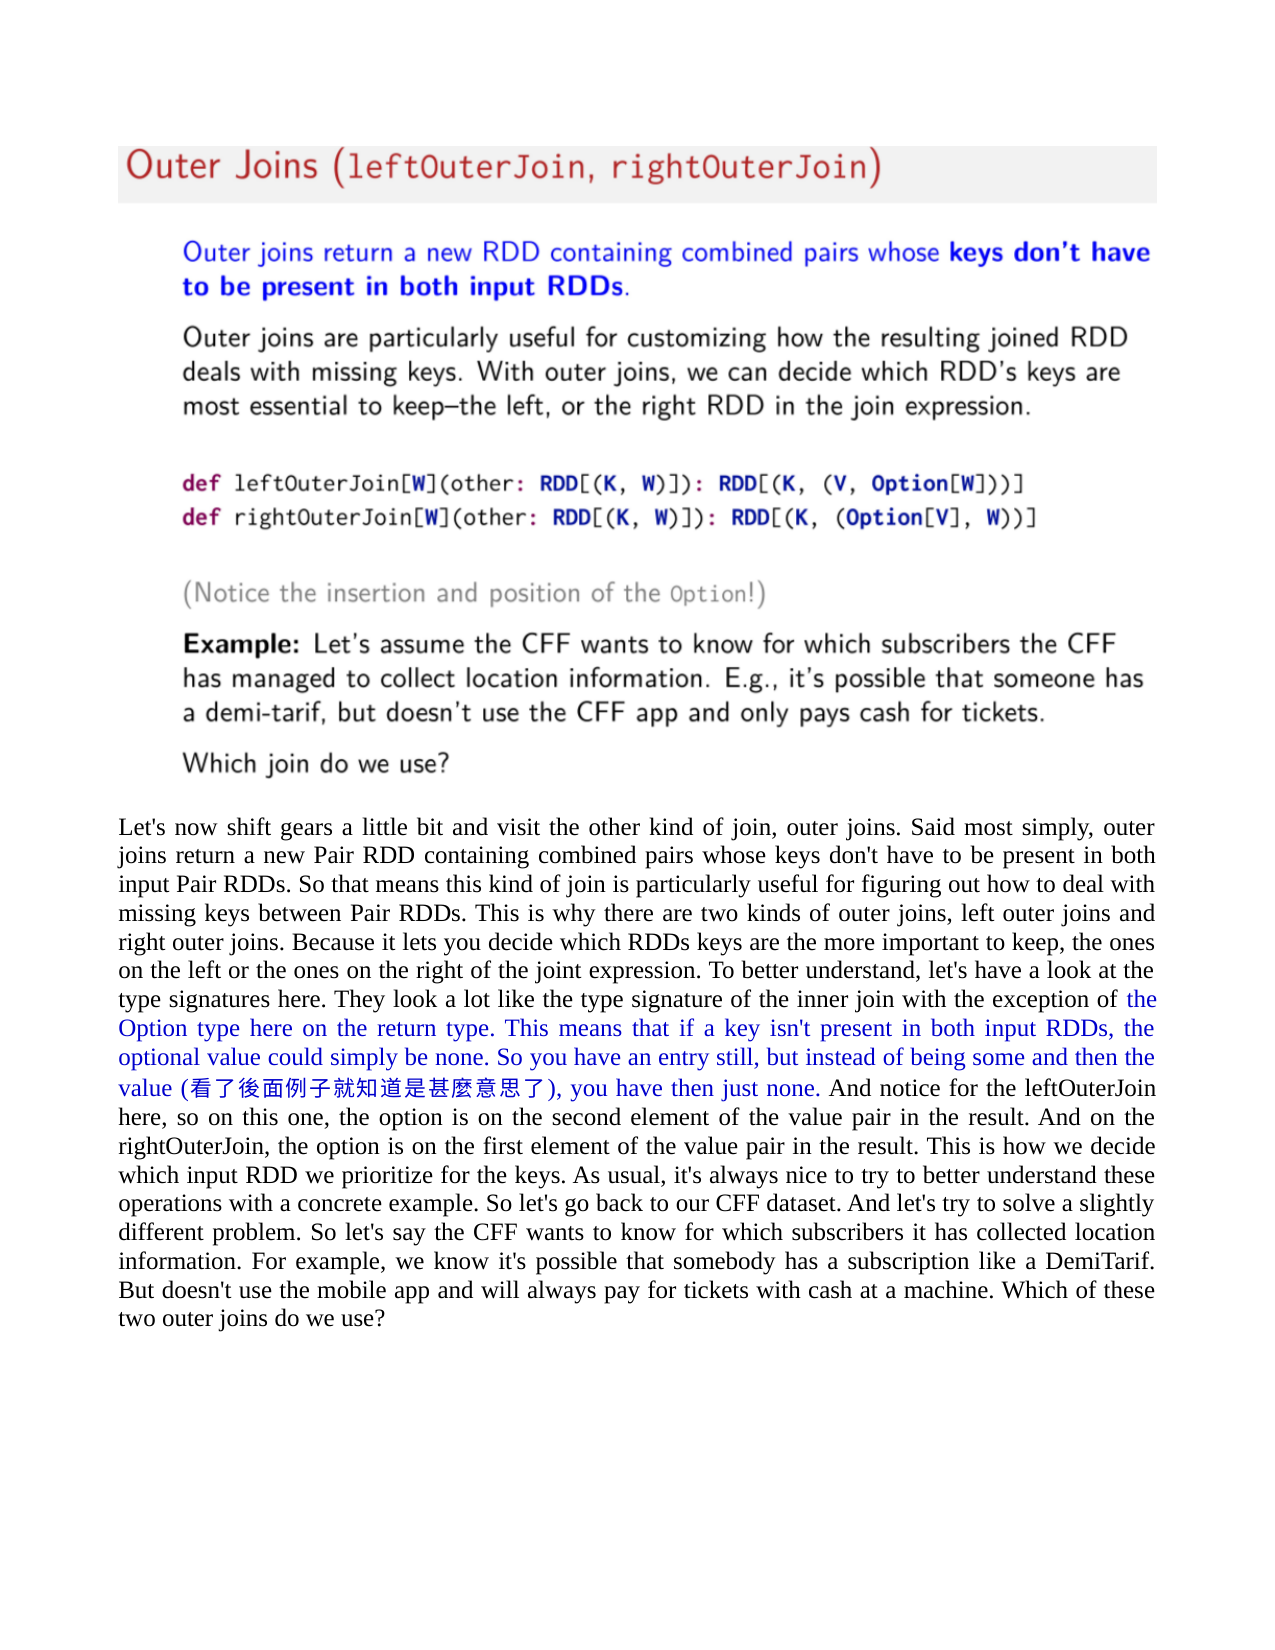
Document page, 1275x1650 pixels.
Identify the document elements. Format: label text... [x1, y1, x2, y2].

picture [118, 146, 1157, 783]
text Let's now shift gears a little bit and visit the other kind of join, outer joins. Said most simply, outer joins return a new Pair RDD containing combined pairs whose keys don't have to be present in both input Pair RDDs. So that means this kind of join is particularly useful for figuring out how to deal with missing keys between Pair RDDs. This is why there are two kinds of outer joins, left outer joins and right outer joins. Because it lets you decide which RDDs keys are the more important to keep, the ones on the left or the ones on the right of the joint expression. To better understand, let's have a look at the type signatures here. They look a lot like the type signature of the inner join with the exception of the Option type here on the return type. This means that if a key isn't present in both input RDDs, the optional value could simply be none. So you have an entry still, but instead of being some and then the value (看了後面例子就知道是甚麼意思了), you have then just none. And notice for the leftOuterJoin here, so on this one, the option is on the second element of the value pair in the result. And on the rightOuterJoin, the option is on the first element of the value pair in the result. This is how we decide which input RDD we prioritize for the keys. As usual, it's always nice to try to better understand these operations with a concrete example. So let's go back to our CFF dataset. And let's try to solve a slightly different problem. So let's say the CFF wants to know for which subscribers it has collected location information. For example, we know it's possible that somebody has a subscription like a DemiTarif. But doesn't use the mobile app and will always pay for tickets with cash at a machine. Which of these two outer joins do we use? [118, 812, 1157, 1332]
